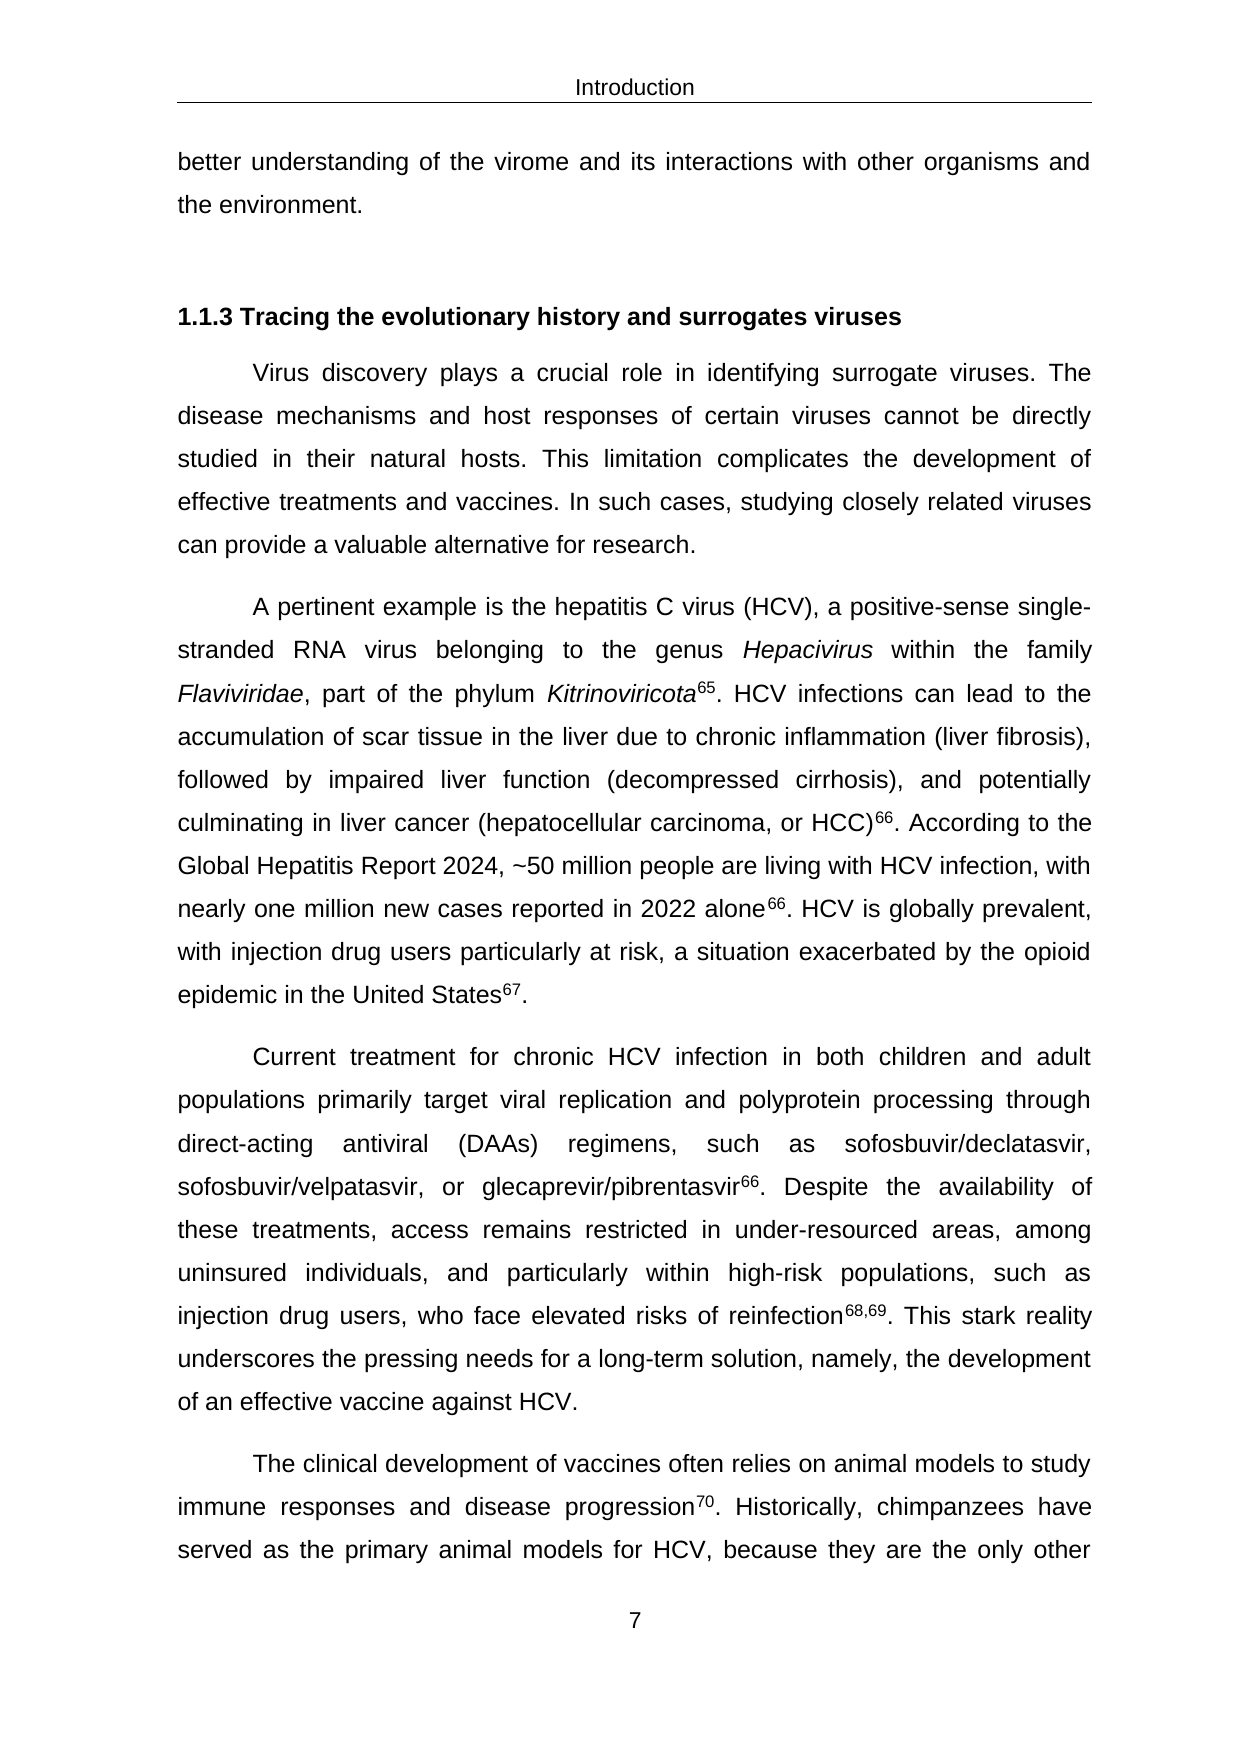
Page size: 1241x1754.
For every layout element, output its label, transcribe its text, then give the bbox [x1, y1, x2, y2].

text The clinical development of vaccines often relies on animal models to study immune responses and disease progression70. Historically, chimpanzees have served as the primary animal models for HCV, because they are the only other [177, 1449, 1092, 1564]
subtitle 1.1.3 Tracing the evolutionary history and surrogates viruses [177, 302, 1092, 331]
text Virus discovery plays a crucial role in identifying surrogate viruses. The disease mechanisms and host responses of certain viruses cannot be directly studied in their natural hosts. This limitation complicates the development of effective treatments and vaccines. In such cases, studying closely related viruses can provide a valuable alternative for research. [177, 358, 1092, 559]
text better understanding of the virome and its interactions with other organisms and the environment. [177, 147, 1092, 219]
text Current treatment for chronic HCV infection in both children and adult populations primarily target viral replication and polyprotein processing through direct-acting antiviral (DAAs) regimens, such as sofosbuvir/declatasvir, sofosbuvir/velpatasvir, or glecaprevir/pibrentasvir66. Despite the availability of these treatments, access remains restricted in under-resourced areas, among uninsured individuals, and particularly within high-risk populations, such as injection drug users, who face elevated risks of reinfection68,69. This stark reality underscores the pressing needs for a long-term solution, namely, the development of an effective vaccine against HCV. [177, 1042, 1092, 1416]
text A pertinent example is the hepatitis C virus (HCV), a positive-sense single-stranded RNA virus belonging to the genus Hepacivirus within the family Flaviviridae, part of the phylum Kitrinoviricota65. HCV infections can lead to the accumulation of scar tissue in the liver due to chronic inflammation (liver fibrosis), followed by impaired liver function (decompressed cirrhosis), and potentially culminating in liver cancer (hepatocellular carcinoma, or HCC)66. According to the Global Hepatitis Report 2024, ~50 million people are living with HCV infection, with nearly one million new cases reported in 2022 alone66. HCV is globally prevalent, with injection drug users particularly at risk, a situation exacerbated by the opioid epidemic in the United States67. [177, 592, 1092, 1009]
